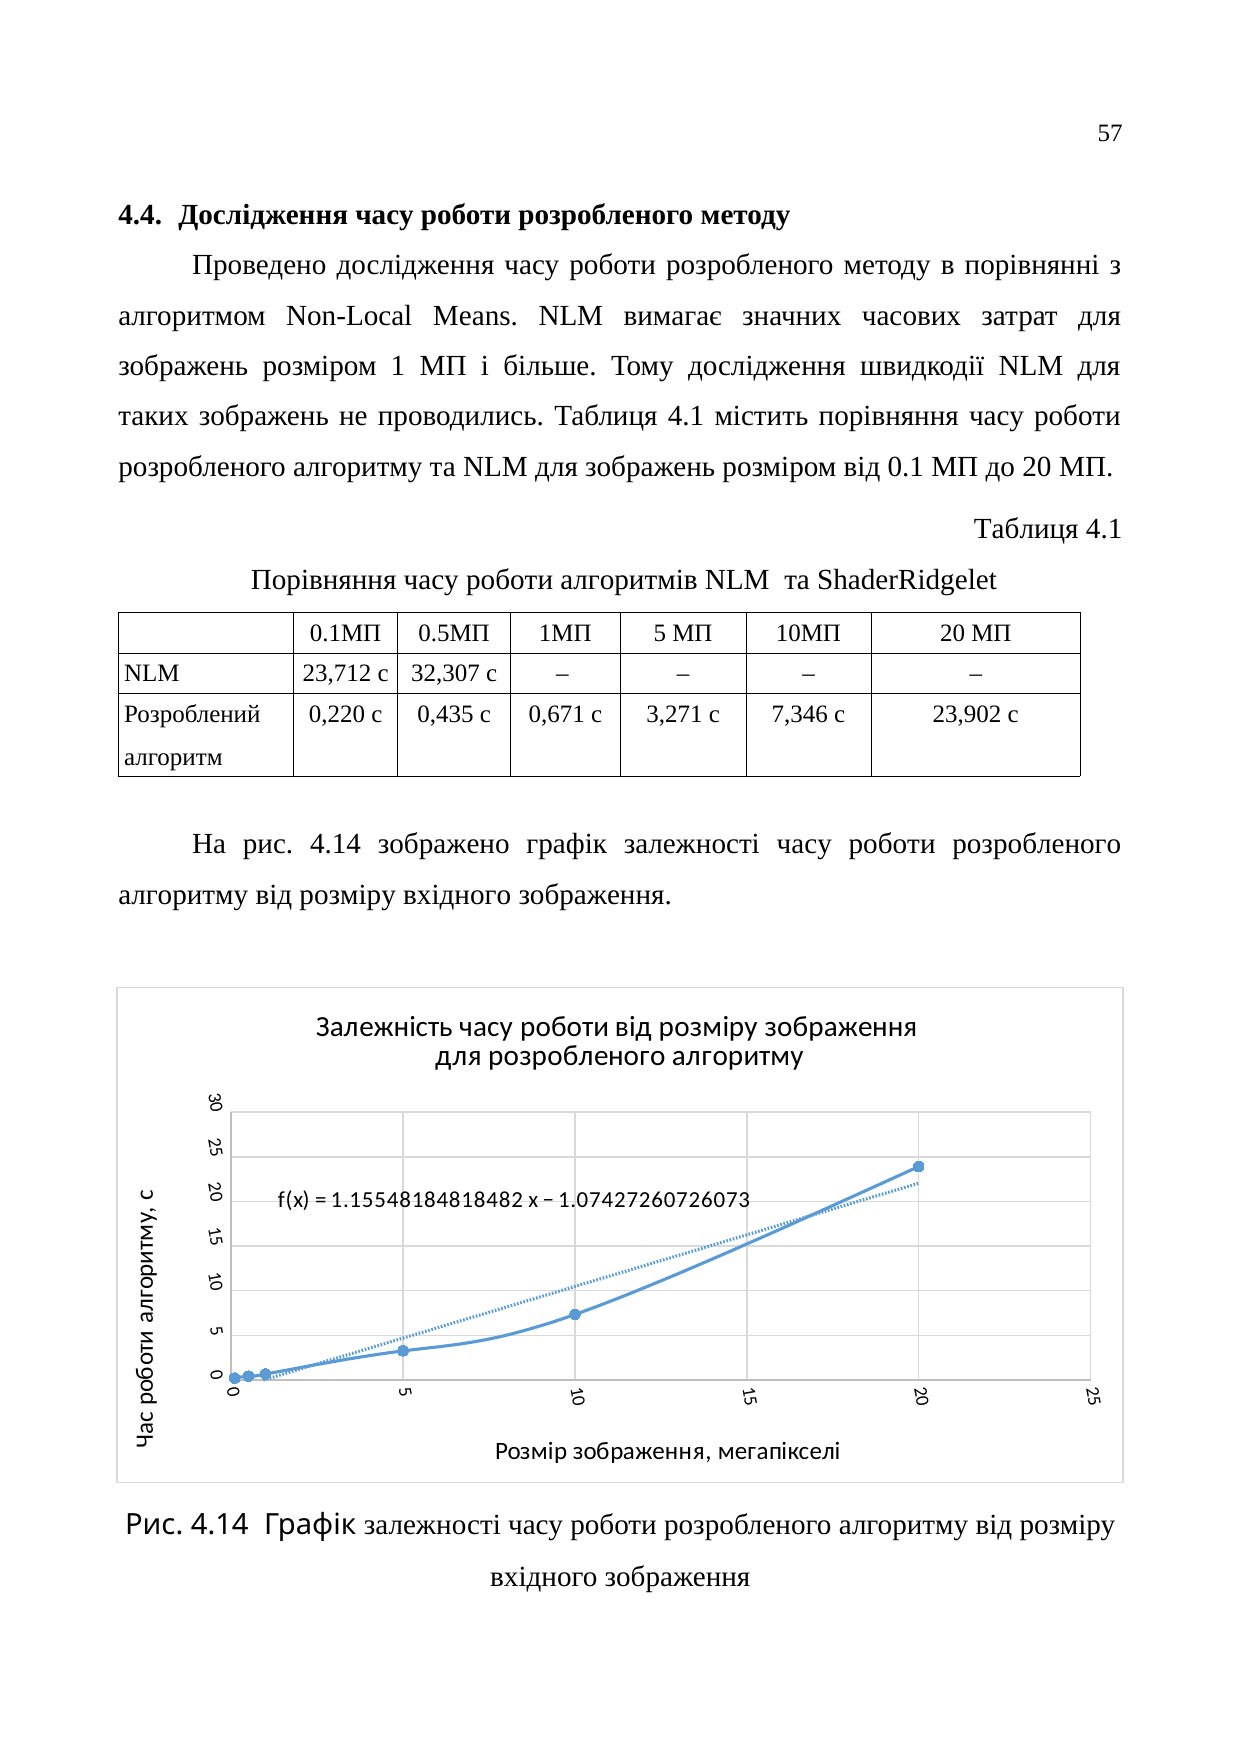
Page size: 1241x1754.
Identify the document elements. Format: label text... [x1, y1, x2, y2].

table_cell 0,220 с [294, 694, 397, 776]
table_cell Розроблений алгоритм [119, 694, 293, 776]
table_cell 3,271 с [621, 694, 746, 776]
table_header 20 МП [872, 613, 1080, 652]
text Порівняння часу роботи алгоритмів NLM та ShaderRidgelet [118, 562, 1122, 595]
text Проведено дослідження часу роботи розробленого методу в порівнянні з алгоритмом Non-Local Means. NLM вимагає значних часових затрат для зображень розміром 1 МП і більше. Тому дослідження швидкодії NLM для таких зображень не проводились. Таблиця 4.1 містить порівняння часу роботи розробленого алгоритму та NLM для зображень розміром від 0.1 МП до 20 МП. [118, 247, 1122, 482]
subtitle 4.4. Дослідження часу роботи розробленого методу [118, 197, 1122, 231]
text Таблиця 4.1 [118, 512, 1122, 545]
table_cell 0,671 с [511, 694, 620, 776]
table_header 1МП [511, 613, 620, 652]
table_cell – [511, 654, 620, 693]
table_cell 0,435 с [398, 694, 510, 776]
table_cell NLM [119, 654, 293, 693]
table_header 10МП [747, 613, 871, 652]
table_header [119, 613, 293, 652]
table_cell 32,307 с [398, 654, 510, 693]
table_header 0.5МП [398, 613, 510, 652]
table_header 0.1МП [294, 613, 397, 652]
table_cell 7,346 с [747, 694, 871, 776]
text Рис. 4.14 Графік залежності часу роботи розробленого алгоритму від розміру вхідного зображення [118, 1483, 1122, 1593]
table_cell 23,902 с [872, 694, 1080, 776]
text На рис. 4.14 зображено графік залежності часу роботи розробленого алгоритму від розміру вхідного зображення. [118, 827, 1122, 911]
table_cell – [747, 654, 871, 693]
table_cell – [872, 654, 1080, 693]
table_cell – [621, 654, 746, 693]
table_cell 23,712 с [294, 654, 397, 693]
table_header 5 МП [621, 613, 746, 652]
